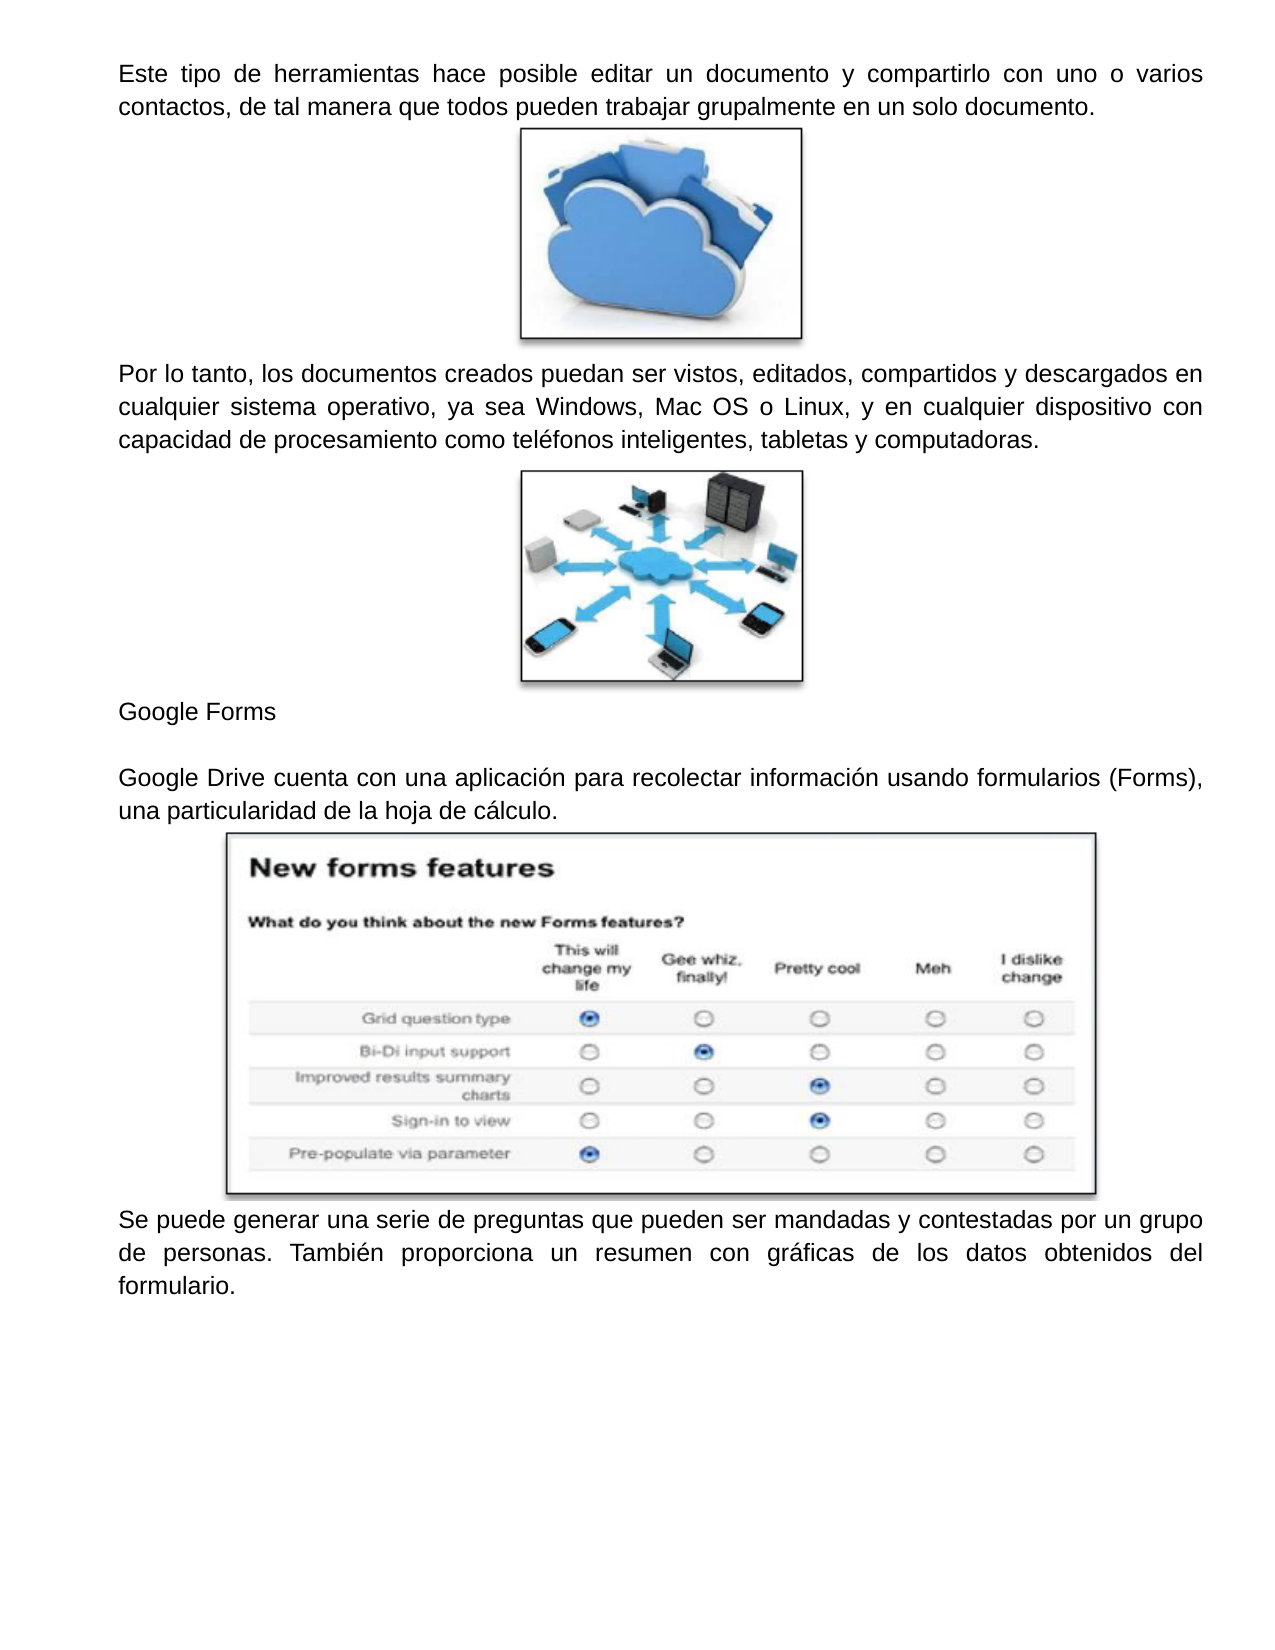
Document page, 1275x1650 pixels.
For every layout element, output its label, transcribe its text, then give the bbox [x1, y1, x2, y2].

text Google Forms [118, 697, 1205, 726]
text Se puede generar una serie de preguntas que pueden ser mandadas y contestadas por un grupo de personas. También proporciona un resumen con gráficas de los datos obtenidos del formulario. [118, 1205, 1205, 1300]
text Por lo tanto, los documentos creados puedan ser vistos, editados, compartidos y descargados en cualquier sistema operativo, ya sea Windows, Mac OS o Linux, y en cualquier dispositivo con capacidad de procesamiento como teléfonos inteligentes, tabletas y computadoras. [118, 359, 1205, 454]
text Este tipo de herramientas hace posible editar un documento y compartirlo con uno o varios contactos, de tal manera que todos pueden trabajar grupalmente en un solo documento. [118, 59, 1205, 121]
text Google Drive cuenta con una aplicación para recolectar información usando formularios (Forms), una particularidad de la hoja de cálculo. [118, 763, 1205, 825]
